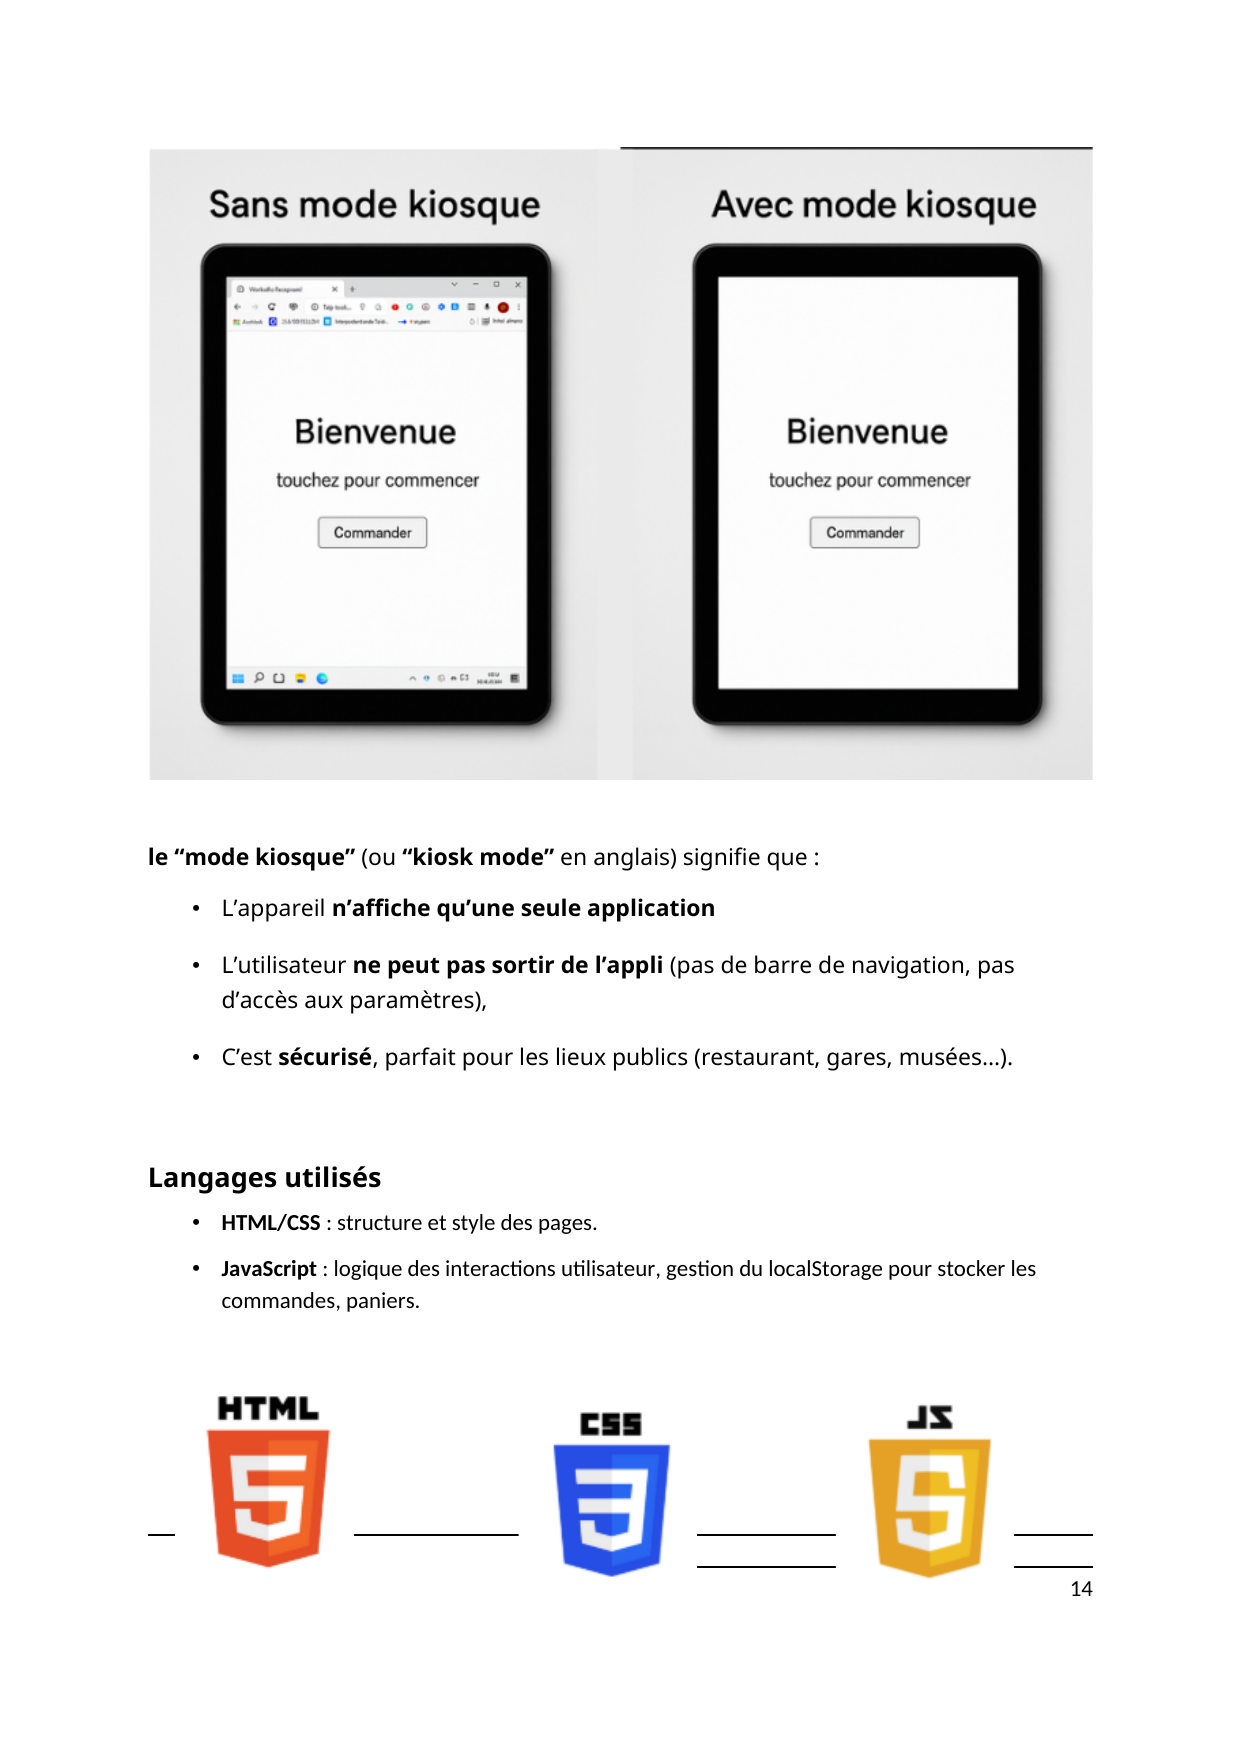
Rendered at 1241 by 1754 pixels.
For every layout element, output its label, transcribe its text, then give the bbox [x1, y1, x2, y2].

list C’est sécurisé, parfait pour les lieux publics (restaurant, gares, musées…). [192, 1041, 1093, 1072]
picture [835, 1367, 1014, 1595]
picture [518, 1358, 697, 1634]
list L’appareil n’affiche qu’une seule application [192, 892, 1093, 923]
picture [147, 147, 1093, 780]
subtitle Langages utilisés [148, 1159, 1093, 1196]
list HTML/CSS : structure et style des pages. [192, 1208, 1093, 1236]
list L’utilisateur ne peut pas sortir de l’appli (pas de barre de navigation, pas d’accès aux paramètres), [192, 948, 1093, 1016]
list JavaScript : logique des interactions utilisateur, gestion du localStorage pour stocker les commandes, paniers. [192, 1254, 1093, 1314]
picture [175, 1370, 354, 1602]
text le “mode kiosque” (ou “kiosk mode” en anglais) signifie que : [148, 841, 1093, 872]
